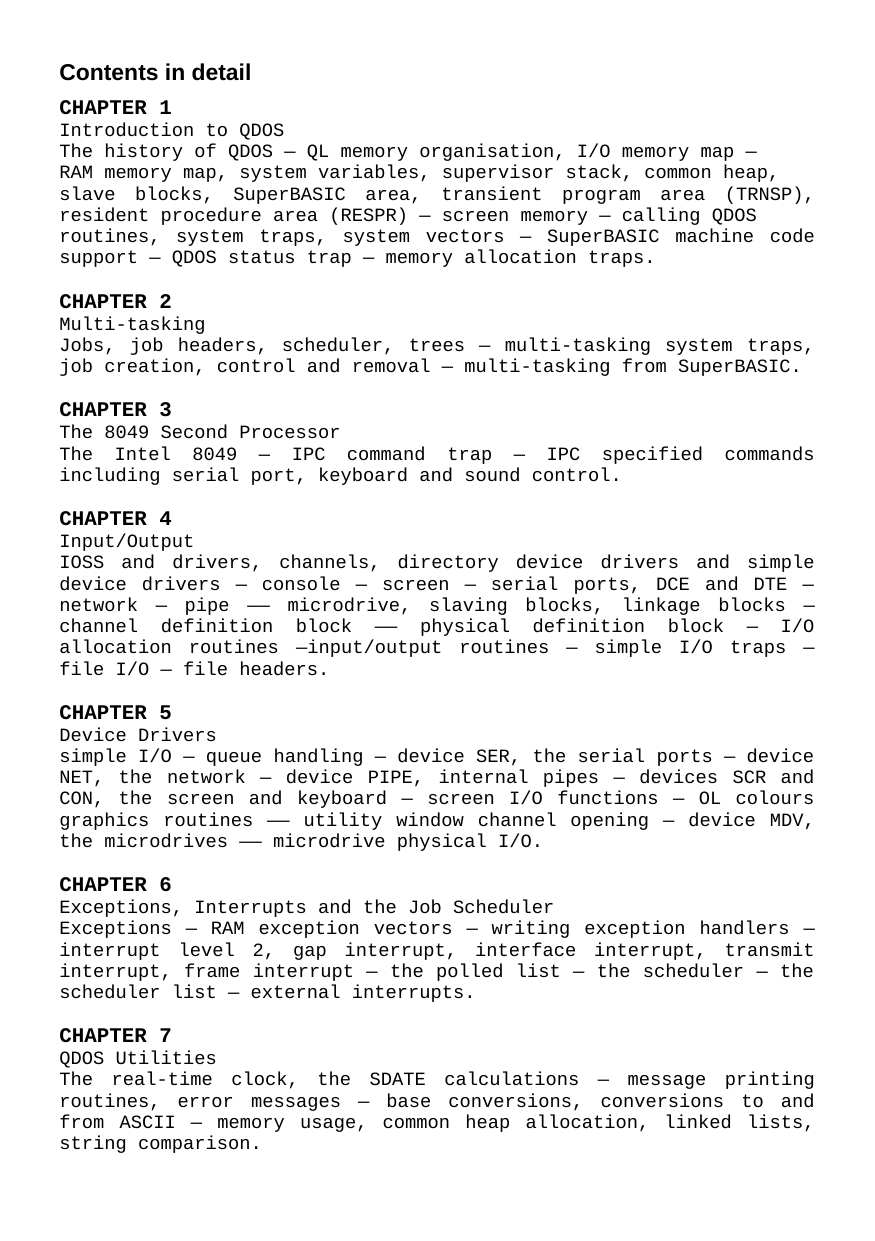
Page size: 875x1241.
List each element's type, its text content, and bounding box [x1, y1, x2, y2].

subtitle CHAPTER 3 [59, 399, 815, 423]
text Input/Output [59, 532, 815, 553]
text Exceptions — RAM exception vectors — writing exception handlers — interrupt level 2, gap interrupt, interface interrupt, transmit interrupt, frame interrupt — the polled list — the scheduler — the scheduler list — external interrupts. [59, 919, 815, 1004]
text Jobs, job headers, scheduler, trees — multi-tasking system traps, job creation, control and removal — multi-tasking from SuperBASIC. [59, 336, 815, 378]
text Multi-tasking [59, 314, 815, 336]
subtitle Contents in detail [59, 59, 815, 85]
text Introduction to QDOS [59, 121, 815, 142]
subtitle CHAPTER 6 [59, 874, 815, 898]
subtitle CHAPTER 4 [59, 508, 815, 532]
subtitle CHAPTER 5 [59, 702, 815, 725]
subtitle CHAPTER 1 [59, 97, 815, 121]
text RAM memory map, system variables, supervisor stack, common heap, [59, 163, 815, 184]
subtitle CHAPTER 2 [59, 291, 815, 314]
text slave blocks, SuperBASIC area, transient program area (TRNSP), resident procedure area (RESPR) — screen memory — calling QDOS [59, 184, 815, 227]
text routines, system traps, system vectors — SuperBASIC machine code support — QDOS status trap — memory allocation traps. [59, 227, 815, 269]
text The Intel 8049 — IPC command trap — IPC specified commands including serial port, keyboard and sound control. [59, 444, 815, 487]
text simple I/O — queue handling — device SER, the serial ports — device NET, the network — device PIPE, internal pipes — devices SCR and CON, the screen and keyboard — screen I/O functions — OL colours graphics routines —— utility window channel opening — device MDV, the microdrives —— microdrive physical I/O. [59, 747, 815, 853]
text Device Drivers [59, 725, 815, 747]
text The 8049 Second Processor [59, 423, 815, 444]
text Exceptions, Interrupts and the Job Scheduler [59, 898, 815, 919]
text IOSS and drivers, channels, directory device drivers and simple device drivers — console — screen — serial ports, DCE and DTE — network — pipe —— microdrive, slaving blocks, linkage blocks — channel definition block —— physical definition block — I/O allocation routines —input/output routines — simple I/O traps — file I/O — file headers. [59, 553, 815, 681]
text The history of QDOS — QL memory organisation, I/O memory map — [59, 142, 815, 163]
text QDOS Utilities [59, 1049, 815, 1070]
subtitle CHAPTER 7 [59, 1025, 815, 1049]
text The real-time clock, the SDATE calculations — message printing routines, error messages — base conversions, conversions to and from ASCII — memory usage, common heap allocation, linked lists, string comparison. [59, 1070, 815, 1155]
